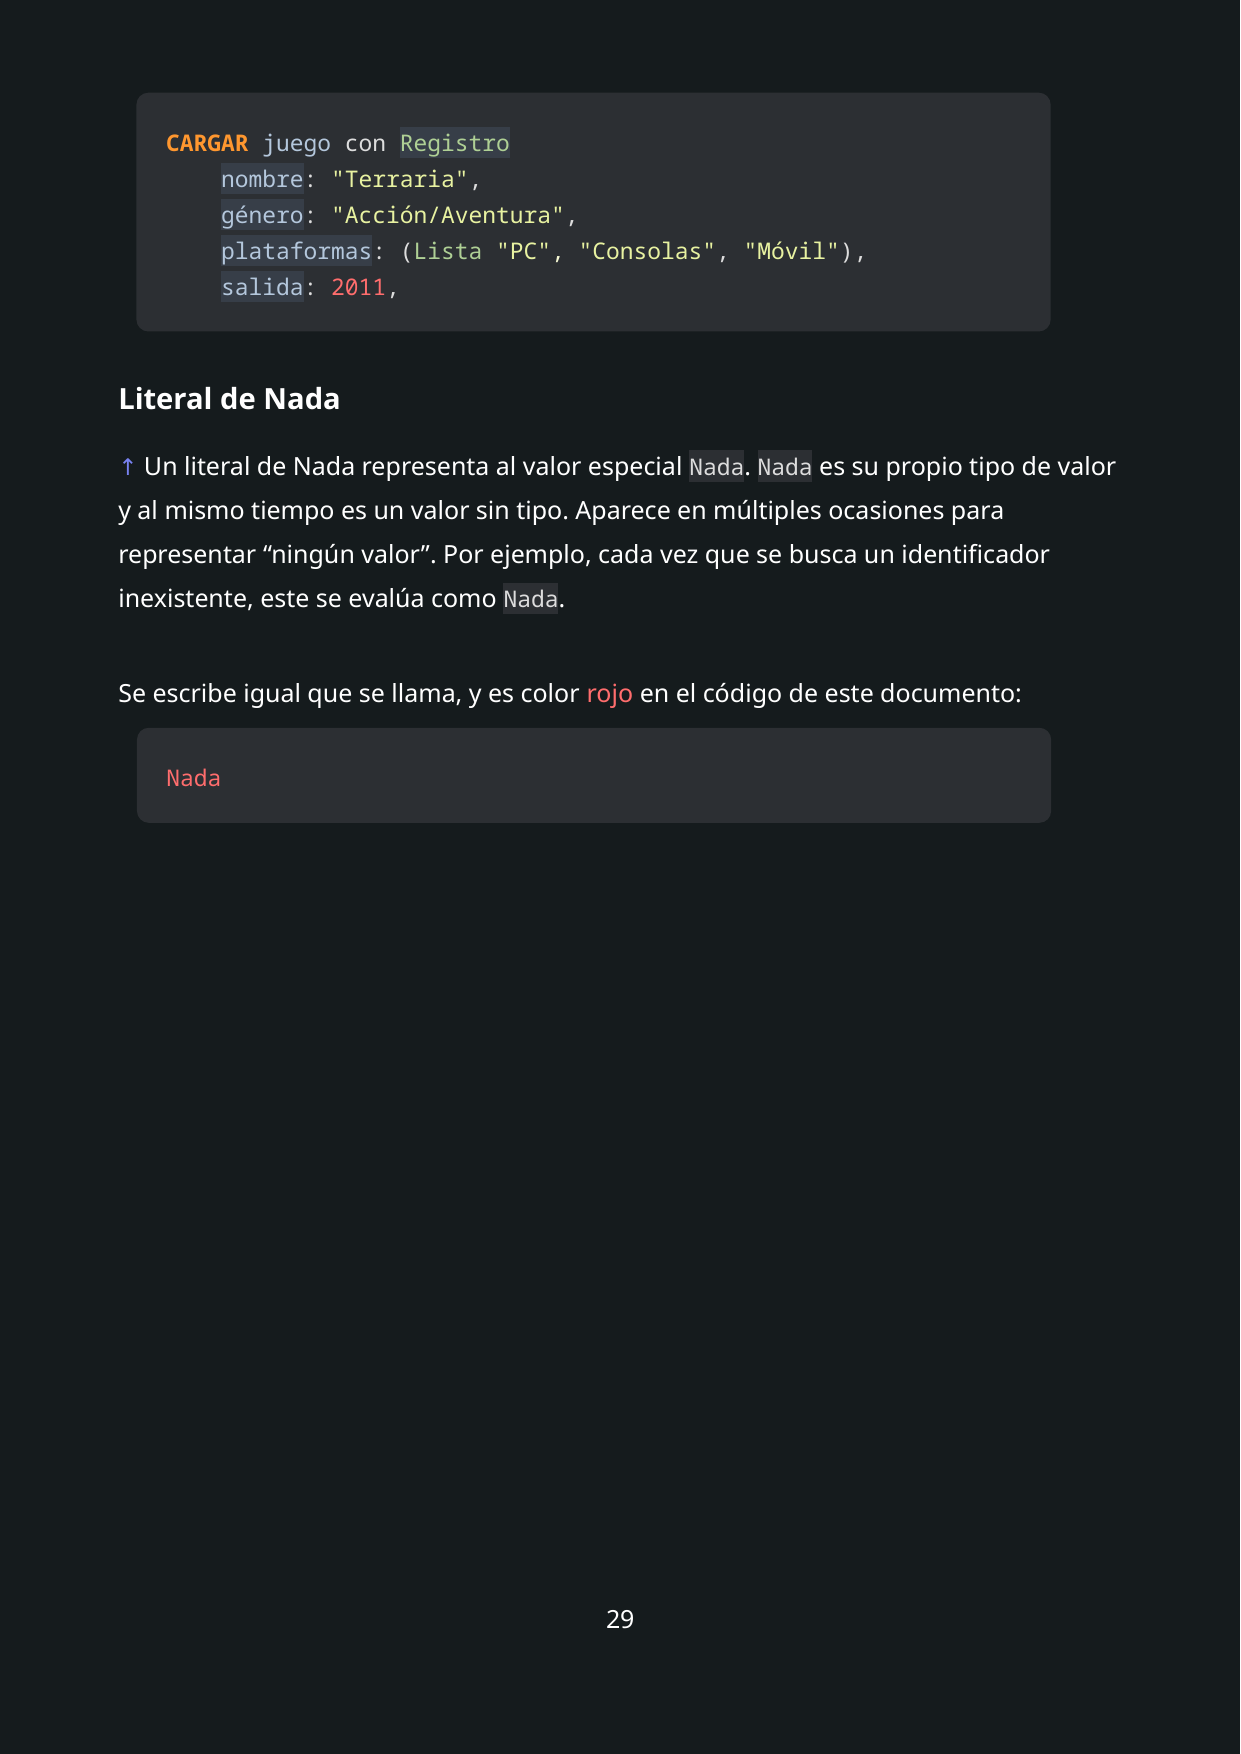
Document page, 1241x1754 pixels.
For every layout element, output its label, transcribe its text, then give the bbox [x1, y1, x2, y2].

subtitle Literal de Nada [118, 378, 1122, 418]
text Se escribe igual que se llama, y es color rojo en el código de este documento: [118, 675, 1122, 709]
text ↑ Un literal de Nada representa al valor especial Nada. Nada es su propio tipo de valor y al mismo tiempo es un valor sin tipo. Aparece en múltiples ocasiones para representar “ningún valor”. Por ejemplo, cada vez que se busca un identificador inexistente, este se evalúa como Nada. [118, 448, 1122, 615]
